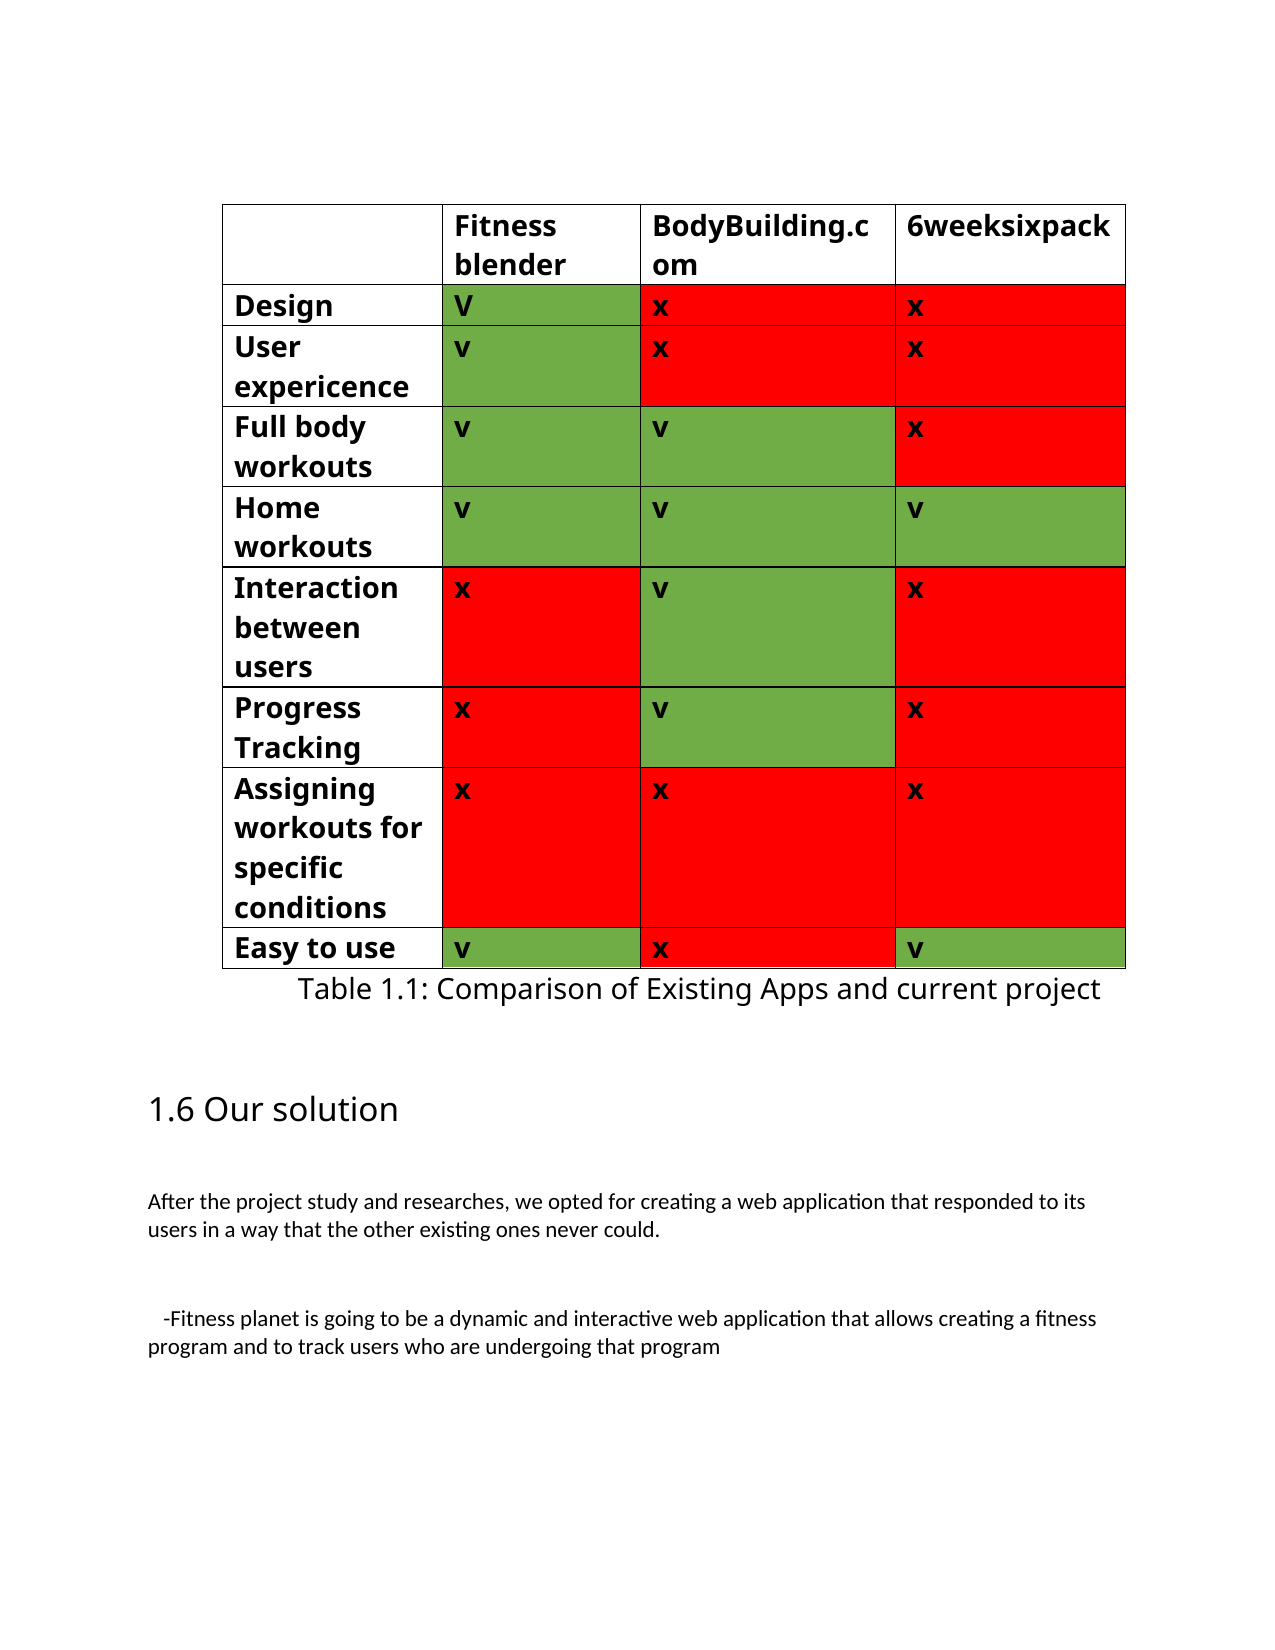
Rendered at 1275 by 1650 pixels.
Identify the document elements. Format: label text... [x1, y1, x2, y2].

table_cell v [641, 487, 895, 566]
text Table 1.1: Comparison of Existing Apps and current project [223, 968, 1127, 1008]
table_cell v [896, 487, 1125, 566]
table_cell Interaction between users [223, 568, 442, 686]
table_cell v [443, 928, 640, 967]
table_cell v [443, 407, 640, 486]
table_cell x [641, 768, 895, 927]
subtitle 1.6 Our solution [148, 1085, 1127, 1131]
text After the project study and researches, we opted for creating a web application that responded to its users in a way that the other existing ones never could. [148, 1187, 1127, 1243]
text -Fitness planet is going to be a dynamic and interactive web application that allows creating a fitness program and to track users who are undergoing that program [148, 1304, 1127, 1361]
table_cell x [896, 688, 1125, 767]
table_header BodyBuilding.com [641, 205, 895, 284]
table_cell x [443, 568, 640, 686]
table_cell x [896, 285, 1125, 325]
table_cell x [896, 326, 1125, 406]
table_cell v [641, 407, 895, 486]
table_cell x [641, 928, 895, 967]
table_cell Design [223, 285, 442, 325]
table_cell x [896, 768, 1125, 927]
table_cell x [641, 326, 895, 406]
table_cell Assigning workouts for specific conditions [223, 768, 442, 927]
table_cell v [443, 326, 640, 406]
table_header 6weeksixpack [896, 205, 1125, 284]
table_cell V [443, 285, 640, 325]
table_cell User expericence [223, 326, 442, 406]
table_cell Home workouts [223, 487, 442, 566]
table_cell x [443, 768, 640, 927]
table_cell x [443, 688, 640, 767]
table_cell x [896, 568, 1125, 686]
table_cell v [641, 568, 895, 686]
table_cell v [896, 928, 1125, 967]
table_cell x [641, 285, 895, 325]
table_cell Full body workouts [223, 407, 442, 486]
table_cell Progress Tracking [223, 688, 442, 767]
table_cell x [896, 407, 1125, 486]
table_cell Easy to use [223, 928, 442, 967]
table_cell v [641, 688, 895, 767]
table_header Fitness blender [443, 205, 640, 284]
table_cell v [443, 487, 640, 566]
table_header [223, 205, 442, 284]
